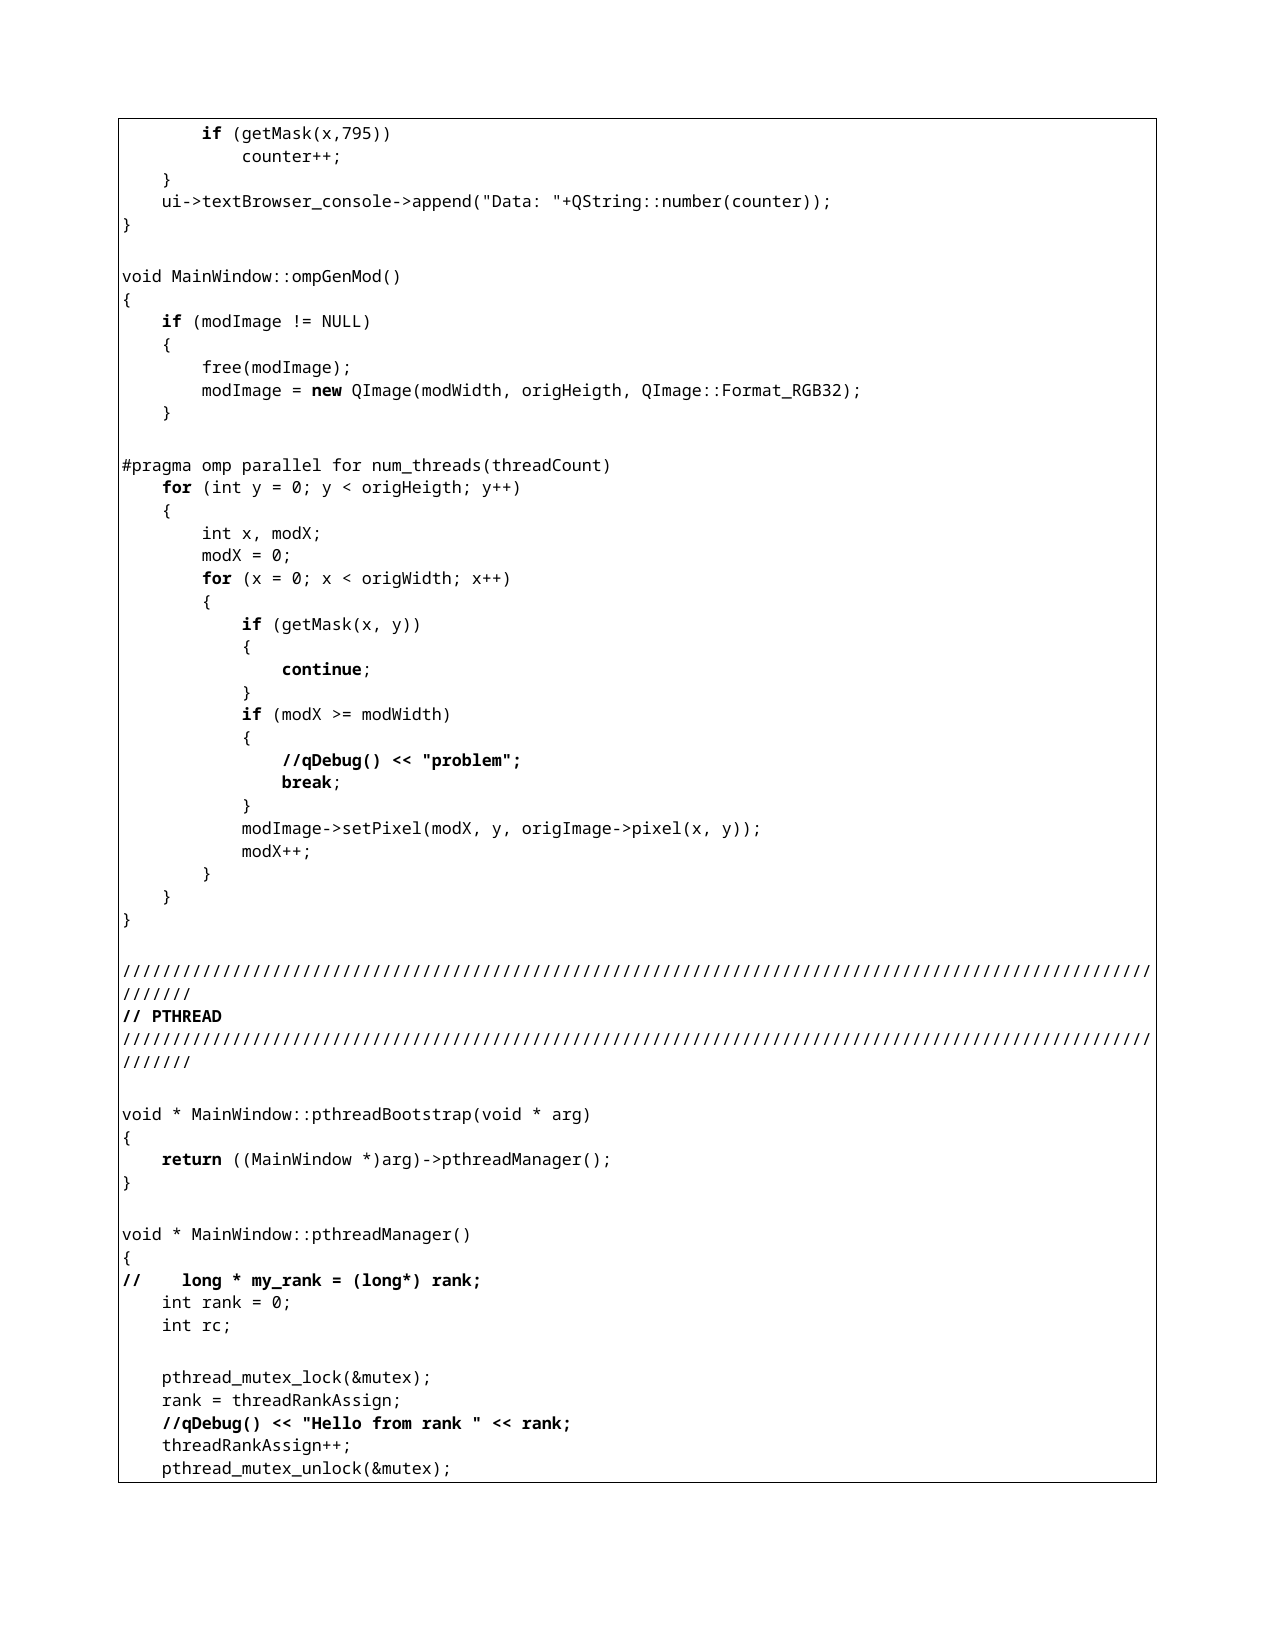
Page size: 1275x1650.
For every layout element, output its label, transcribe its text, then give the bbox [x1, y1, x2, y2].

text threadRankAssign++; [119, 1430, 1156, 1453]
text void MainWindow::ompGenMod() [119, 261, 1156, 284]
text pthread_mutex_unlock(&mutex); [119, 1453, 1156, 1482]
text modImage->setPixel(modX, y, origImage->pixel(x, y)); [119, 813, 1156, 836]
text { [119, 495, 1156, 518]
text if (getMask(x, y)) [119, 608, 1156, 631]
text //qDebug() << "Hello from rank " << rank; [119, 1408, 1156, 1430]
text break; [119, 767, 1156, 790]
text for (x = 0; x < origWidth; x++) [119, 563, 1156, 586]
text #pragma omp parallel for num_threads(threadCount) [119, 449, 1156, 472]
text } [119, 1167, 1156, 1193]
text { [119, 586, 1156, 608]
text modX++; [119, 836, 1156, 858]
text } [119, 163, 1156, 186]
text int x, modX; [119, 518, 1156, 540]
text } [119, 397, 1156, 424]
text rank = threadRankAssign; [119, 1385, 1156, 1408]
text // PTHREAD [119, 1001, 1156, 1024]
text } [119, 209, 1156, 235]
text ////////////////////////////////////////////////////////////////////////////////////////////////////////////// [119, 1024, 1156, 1073]
text } [119, 904, 1156, 930]
text } [119, 790, 1156, 813]
text modX = 0; [119, 540, 1156, 563]
text { [119, 631, 1156, 654]
text int rank = 0; [119, 1287, 1156, 1310]
text continue; [119, 654, 1156, 677]
text int rc; [119, 1310, 1156, 1336]
text { [119, 1242, 1156, 1265]
text } [119, 858, 1156, 881]
text { [119, 329, 1156, 352]
text return ((MainWindow *)arg)->pthreadManager(); [119, 1144, 1156, 1167]
text } [119, 677, 1156, 699]
text modImage = new QImage(modWidth, origHeigth, QImage::Format_RGB32); [119, 375, 1156, 397]
text { [119, 722, 1156, 745]
text if (modImage != NULL) [119, 307, 1156, 329]
text ui->textBrowser_console->append("Data: "+QString::number(counter)); [119, 186, 1156, 209]
text { [119, 1122, 1156, 1144]
text void * MainWindow::pthreadManager() [119, 1219, 1156, 1242]
text void * MainWindow::pthreadBootstrap(void * arg) [119, 1099, 1156, 1122]
text // long * my_rank = (long*) rank; [119, 1265, 1156, 1287]
text //qDebug() << "problem"; [119, 745, 1156, 767]
text } [119, 881, 1156, 904]
text for (int y = 0; y < origHeigth; y++) [119, 472, 1156, 495]
text ////////////////////////////////////////////////////////////////////////////////////////////////////////////// [119, 956, 1156, 1001]
text pthread_mutex_lock(&mutex); [119, 1362, 1156, 1385]
text free(modImage); [119, 352, 1156, 375]
text if (modX >= modWidth) [119, 699, 1156, 722]
text if (getMask(x,795)) [119, 119, 1156, 141]
text { [119, 284, 1156, 307]
text counter++; [119, 141, 1156, 163]
